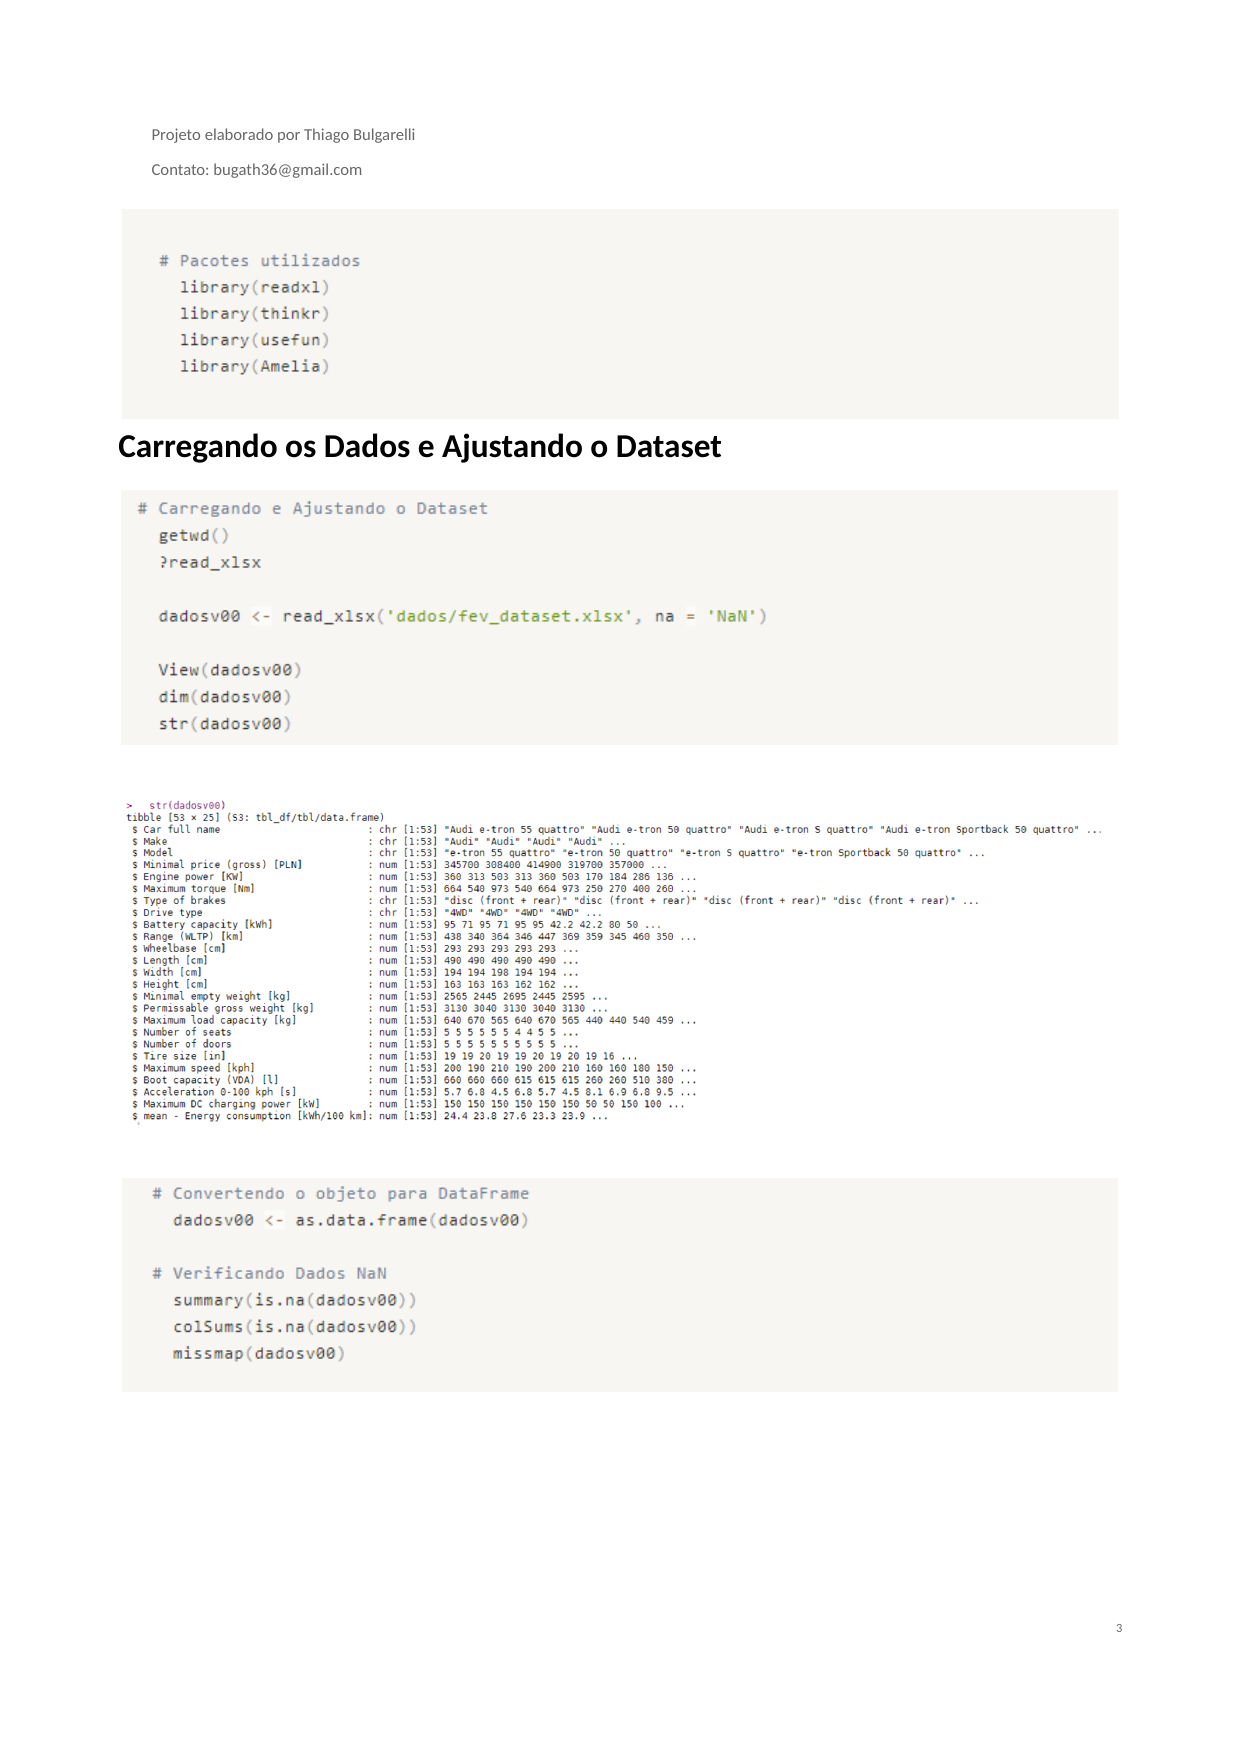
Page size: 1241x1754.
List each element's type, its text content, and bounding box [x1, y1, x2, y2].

picture [123, 799, 1101, 1125]
picture [121, 490, 1118, 745]
picture [121, 209, 1119, 419]
subtitle Carregando os Dados e Ajustando o Dataset [118, 209, 1122, 465]
picture [122, 1178, 1118, 1392]
